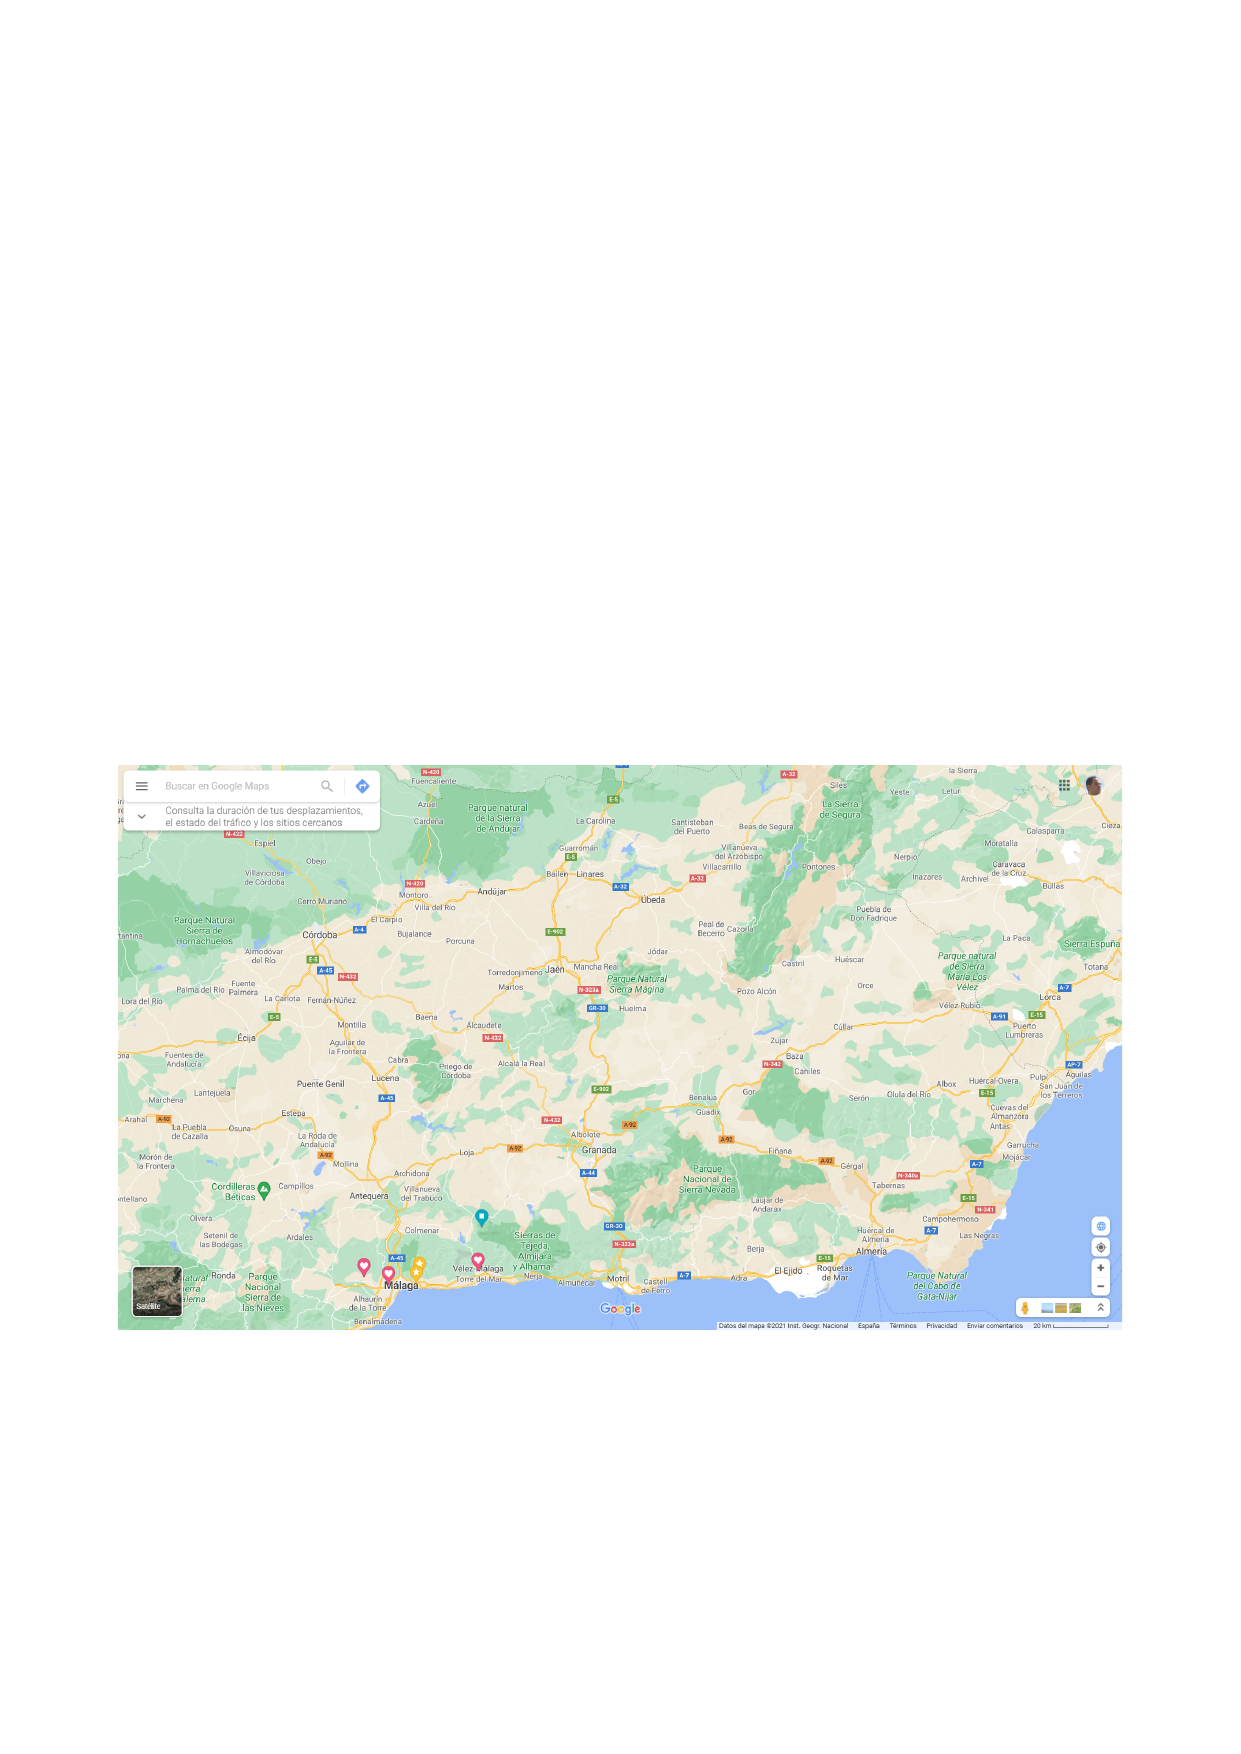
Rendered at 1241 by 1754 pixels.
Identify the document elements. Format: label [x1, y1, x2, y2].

picture [118, 765, 1123, 1330]
